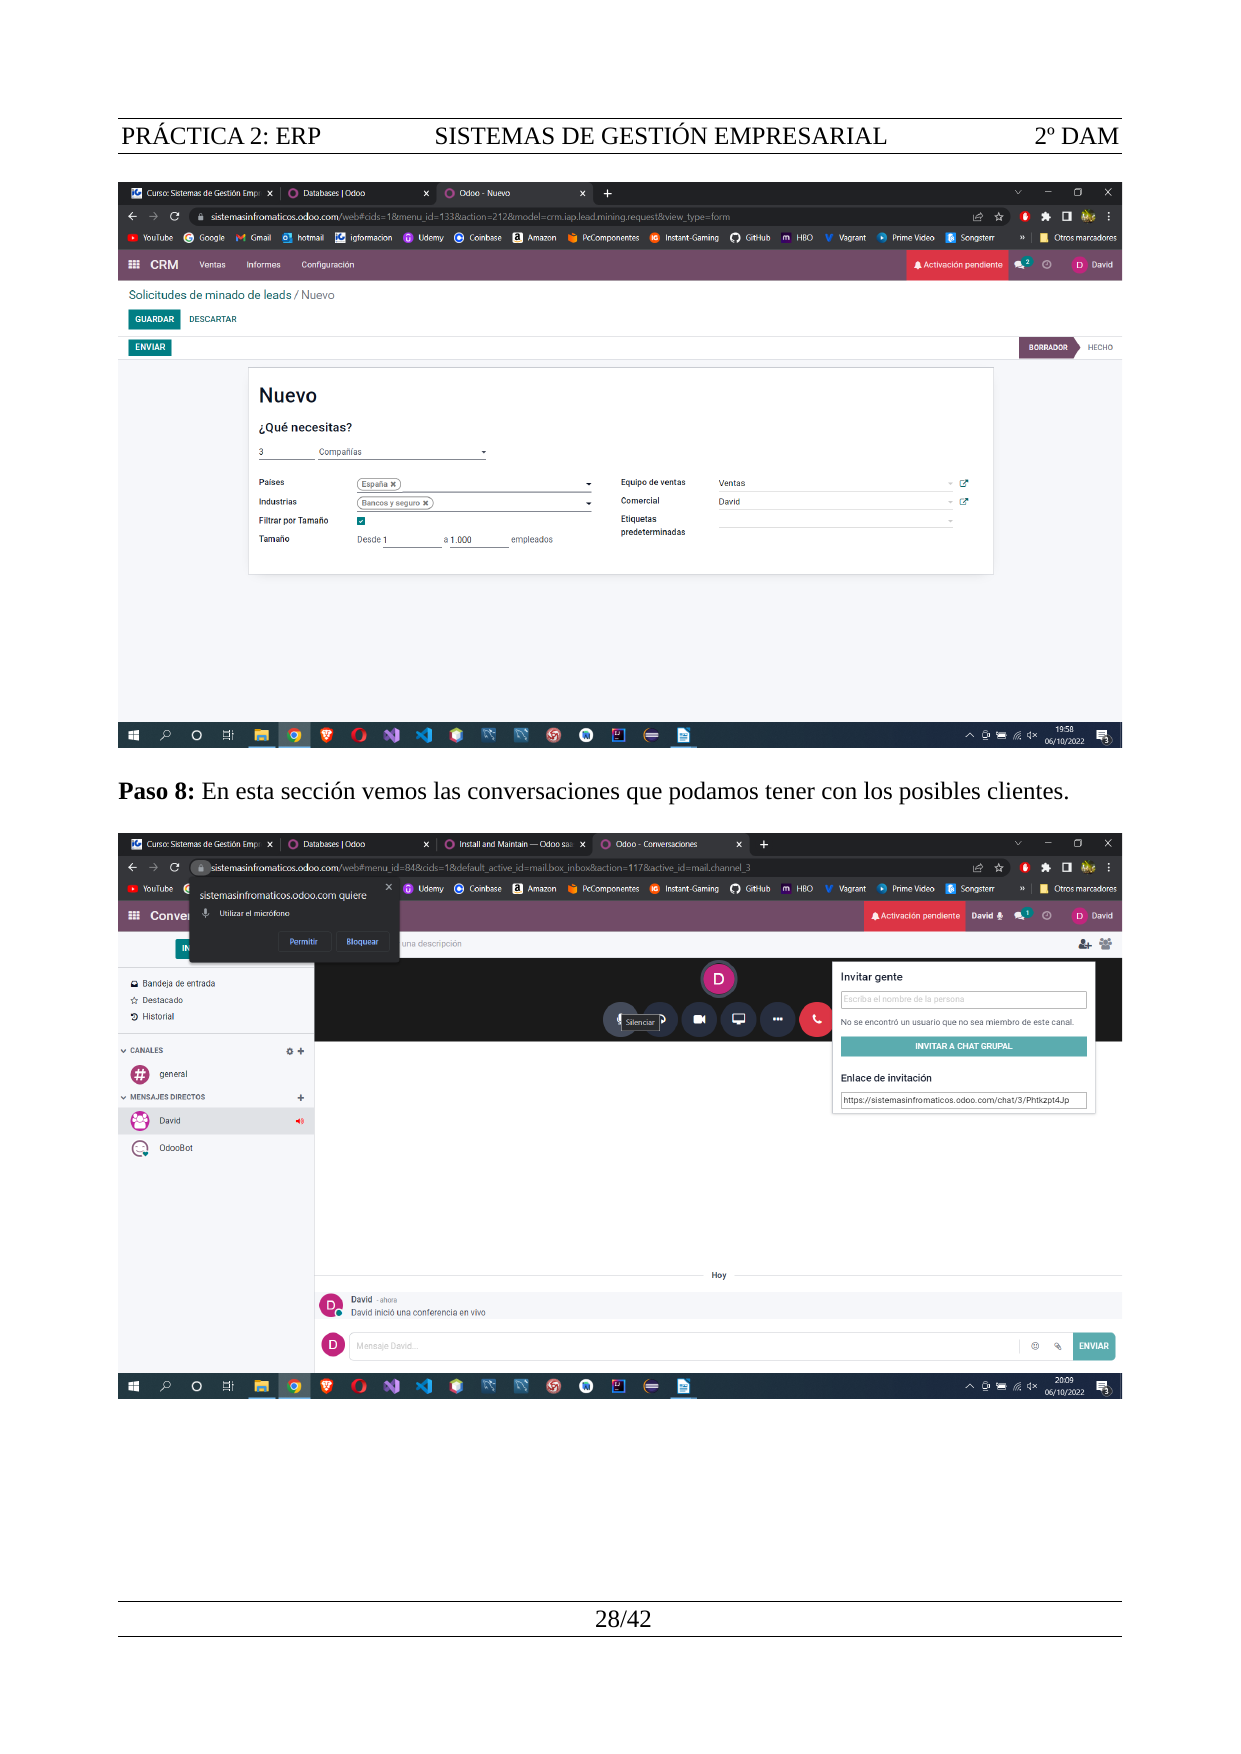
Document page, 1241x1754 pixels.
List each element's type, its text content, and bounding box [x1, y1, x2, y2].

picture [118, 833, 1123, 1399]
text Paso 8: En esta sección vemos las conversaciones que podamos tener con los posibles clientes. [118, 776, 1122, 805]
picture [118, 182, 1123, 748]
